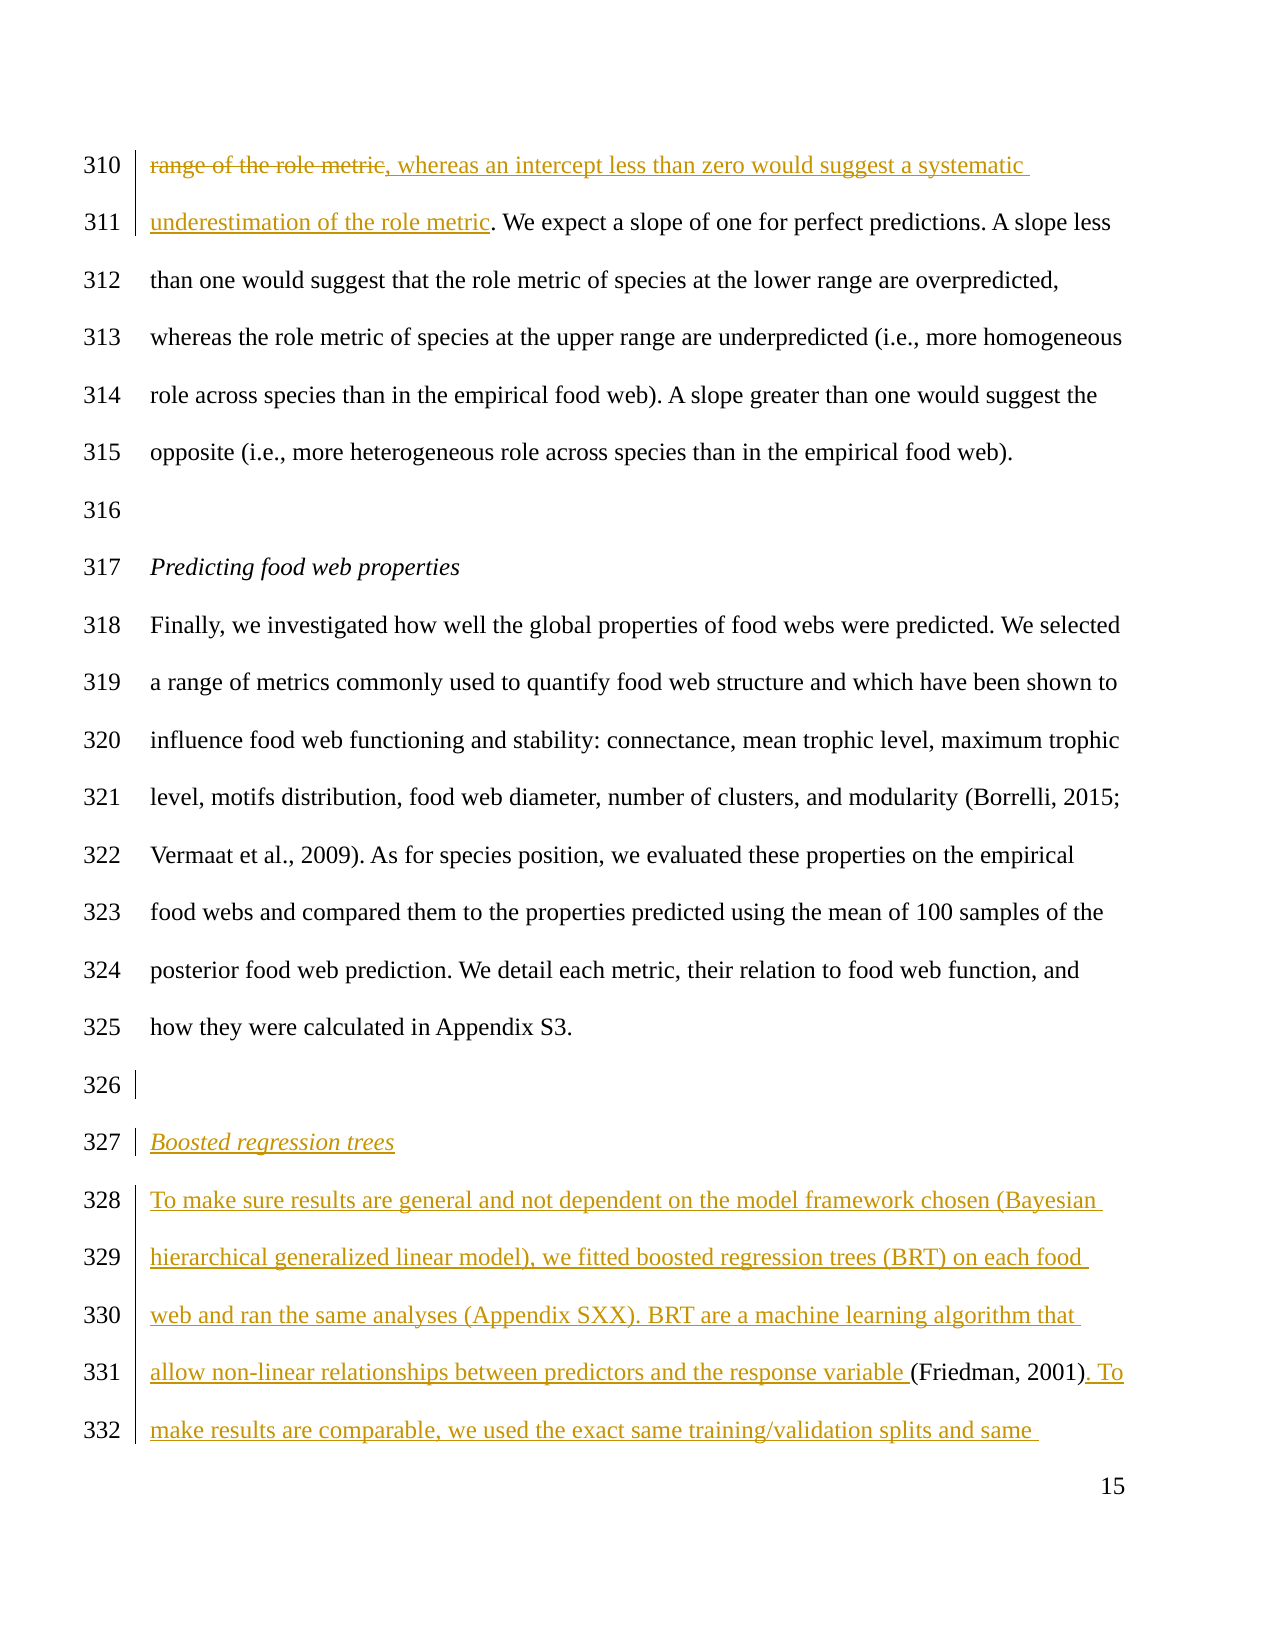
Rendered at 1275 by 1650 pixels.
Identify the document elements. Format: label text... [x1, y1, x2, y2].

text Finally, we investigated how well the global properties of food webs were predicted. We selected a range of metrics commonly used to quantify food web structure and which have been shown to influence food web functioning and stability: connectance, mean trophic level, maximum trophic level, motifs distribution, food web diameter, number of clusters, and modularity (Borrelli, 2015; Vermaat et al., 2009). As for species position, we evaluated these properties on the empirical food webs and compared them to the properties predicted using the mean of 100 samples of the posterior food web prediction. We detail each metric, their relation to food web function, and how they were calculated in Appendix S3. [150, 610, 1125, 1041]
text Boosted regression trees [150, 1127, 1125, 1156]
text Predicting food web properties [150, 552, 1125, 581]
text To make sure results are general and not dependent on the model framework chosen (Bayesian hierarchical generalized linear model), we fitted boosted regression trees (BRT) on each food web and ran the same analyses (Appendix SXX). BRT are a machine learning algorithm that allow non-linear relationships between predictors and the response variable (Friedman, 2001). To make results are comparable, we used the exact same training/validation splits and same [150, 1185, 1125, 1444]
text To measure how well species roles were predicted, we compared each species position metric in empirical food webs to the species position in predicted food webs. For predicted food webs, we measured each role metric on 100 samples of the posterior distribution of the entire food web with the mean as the best point estimate for the metric and the standard deviation as measure of uncertainty. For each combination of model, predicted food web, and species role metric, we fitted a linear regression between the predicted position and the empirical position and used the coefficient of determination (R²). We also explored prediction biases (e.g., systematic overestimation/underestimation) using the simple linear models’ coefficients. We expect an intercept of zero for unbiased predictions of species role. An intercept greater than zero would suggest a systematic overestimation of the role value , whereas an intercept less than zero would suggest a systematic underestimation of the role metric. We expect a slope of one for perfect predictions. A slope less than one would suggest that the role metric of species at the lower range are overpredicted, whereas the role metric of species at the upper range are underpredicted (i.e., more homogeneous role across species than in the empirical food web). A slope greater than one would suggest the opposite (i.e., more heterogeneous role across species than in the empirical food web). [150, 150, 1125, 466]
